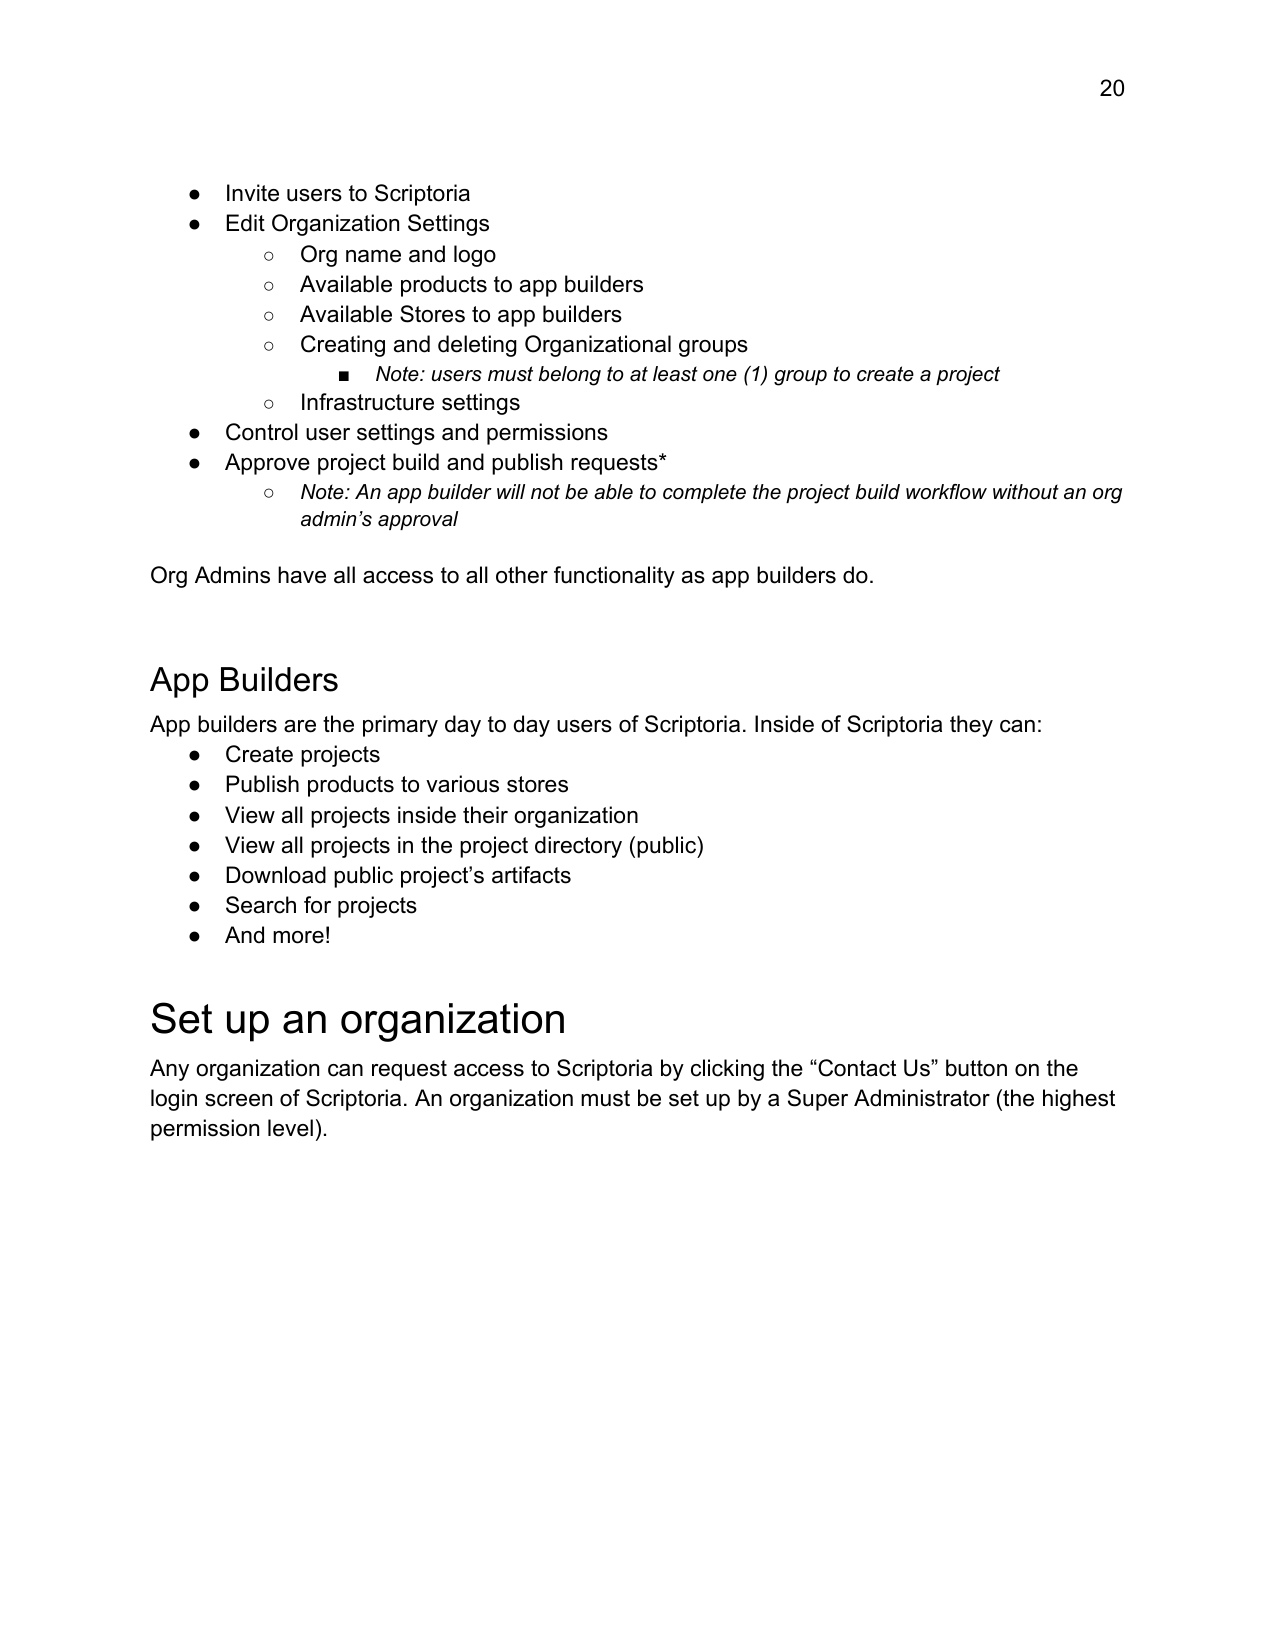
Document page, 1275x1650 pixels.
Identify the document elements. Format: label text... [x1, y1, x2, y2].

list And more! [187, 922, 1125, 949]
list Publish products to various stores [187, 771, 1125, 798]
list Search for projects [187, 892, 1125, 918]
subtitle App Builders [150, 660, 1125, 698]
list Edit Organization Settings [187, 210, 1125, 237]
list Creating and deleting Organizational groups [262, 331, 1125, 358]
text Any organization can request access to Scriptoria by clicking the “Contact Us” button on the login screen of Scriptoria. An organization must be set up by a Super Administrator (the highest permission level). [150, 1055, 1125, 1141]
subtitle Set up an organization [150, 994, 1125, 1042]
list Org name and logo [262, 241, 1125, 267]
list Download public project’s artifacts [187, 862, 1125, 888]
list Create projects [187, 741, 1125, 767]
list Available Stores to app builders [262, 301, 1125, 327]
list Note: An app builder will not be able to complete the project build workflow without an org admin’s approval [262, 479, 1125, 531]
list Available products to app builders [262, 271, 1125, 297]
list Infrastructure settings [262, 389, 1125, 415]
list Note: users must belong to at least one (1) group to create a project [337, 361, 1125, 385]
list Control user settings and permissions [187, 419, 1125, 446]
list View all projects inside their organization [187, 802, 1125, 828]
list Approve project build and publish requests* [187, 449, 1125, 476]
text App builders are the primary day to day users of Scriptoria. Inside of Scriptoria they can: [150, 711, 1125, 737]
text Org Admins have all access to all other functionality as app builders do. [150, 562, 1125, 588]
list Invite users to Scriptoria [187, 180, 1125, 207]
list View all projects in the project directory (public) [187, 832, 1125, 858]
